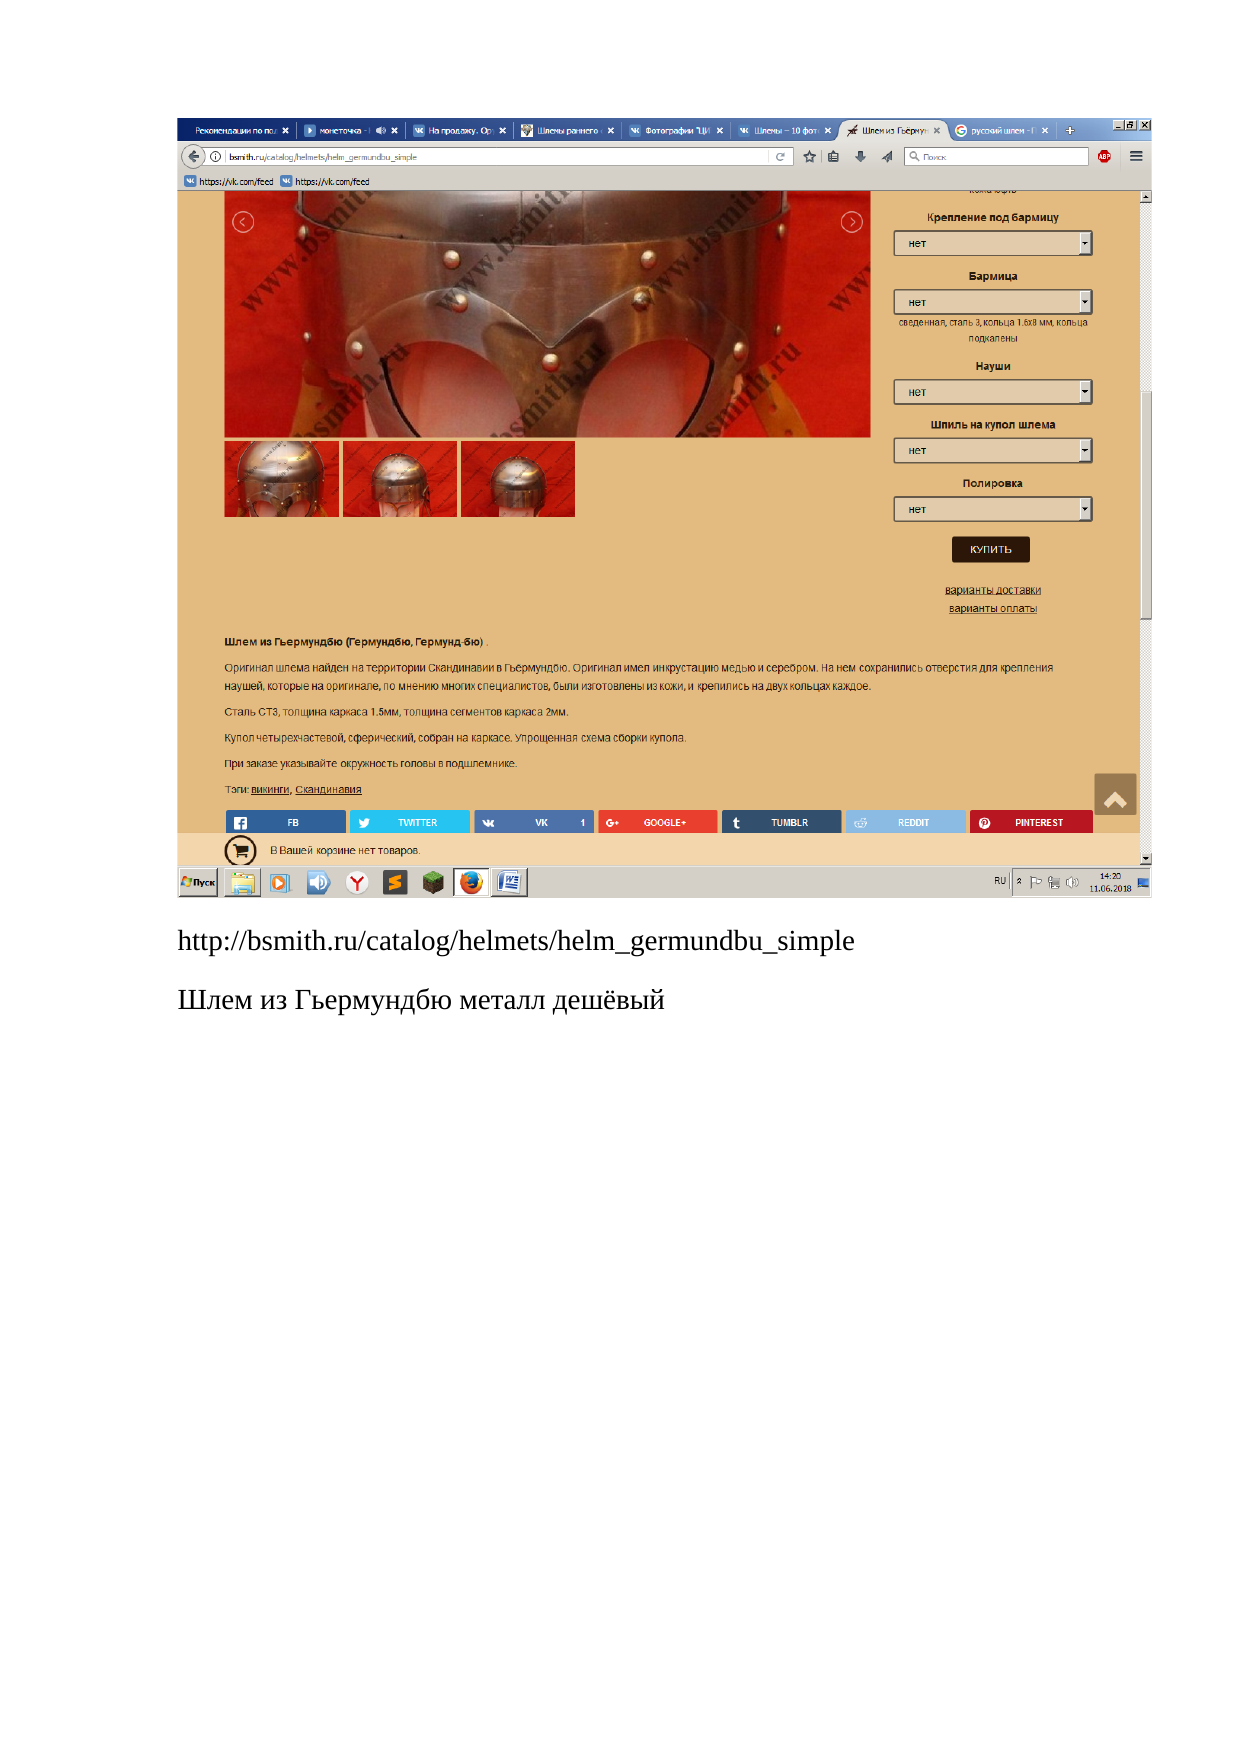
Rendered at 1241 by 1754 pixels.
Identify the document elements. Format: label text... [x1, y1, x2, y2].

text Шлем из Гьермундбю металл дешёвый [177, 982, 1152, 1016]
picture [177, 118, 1152, 898]
text http://bsmith.ru/catalog/helmets/helm_germundbu_simple [177, 923, 1152, 956]
